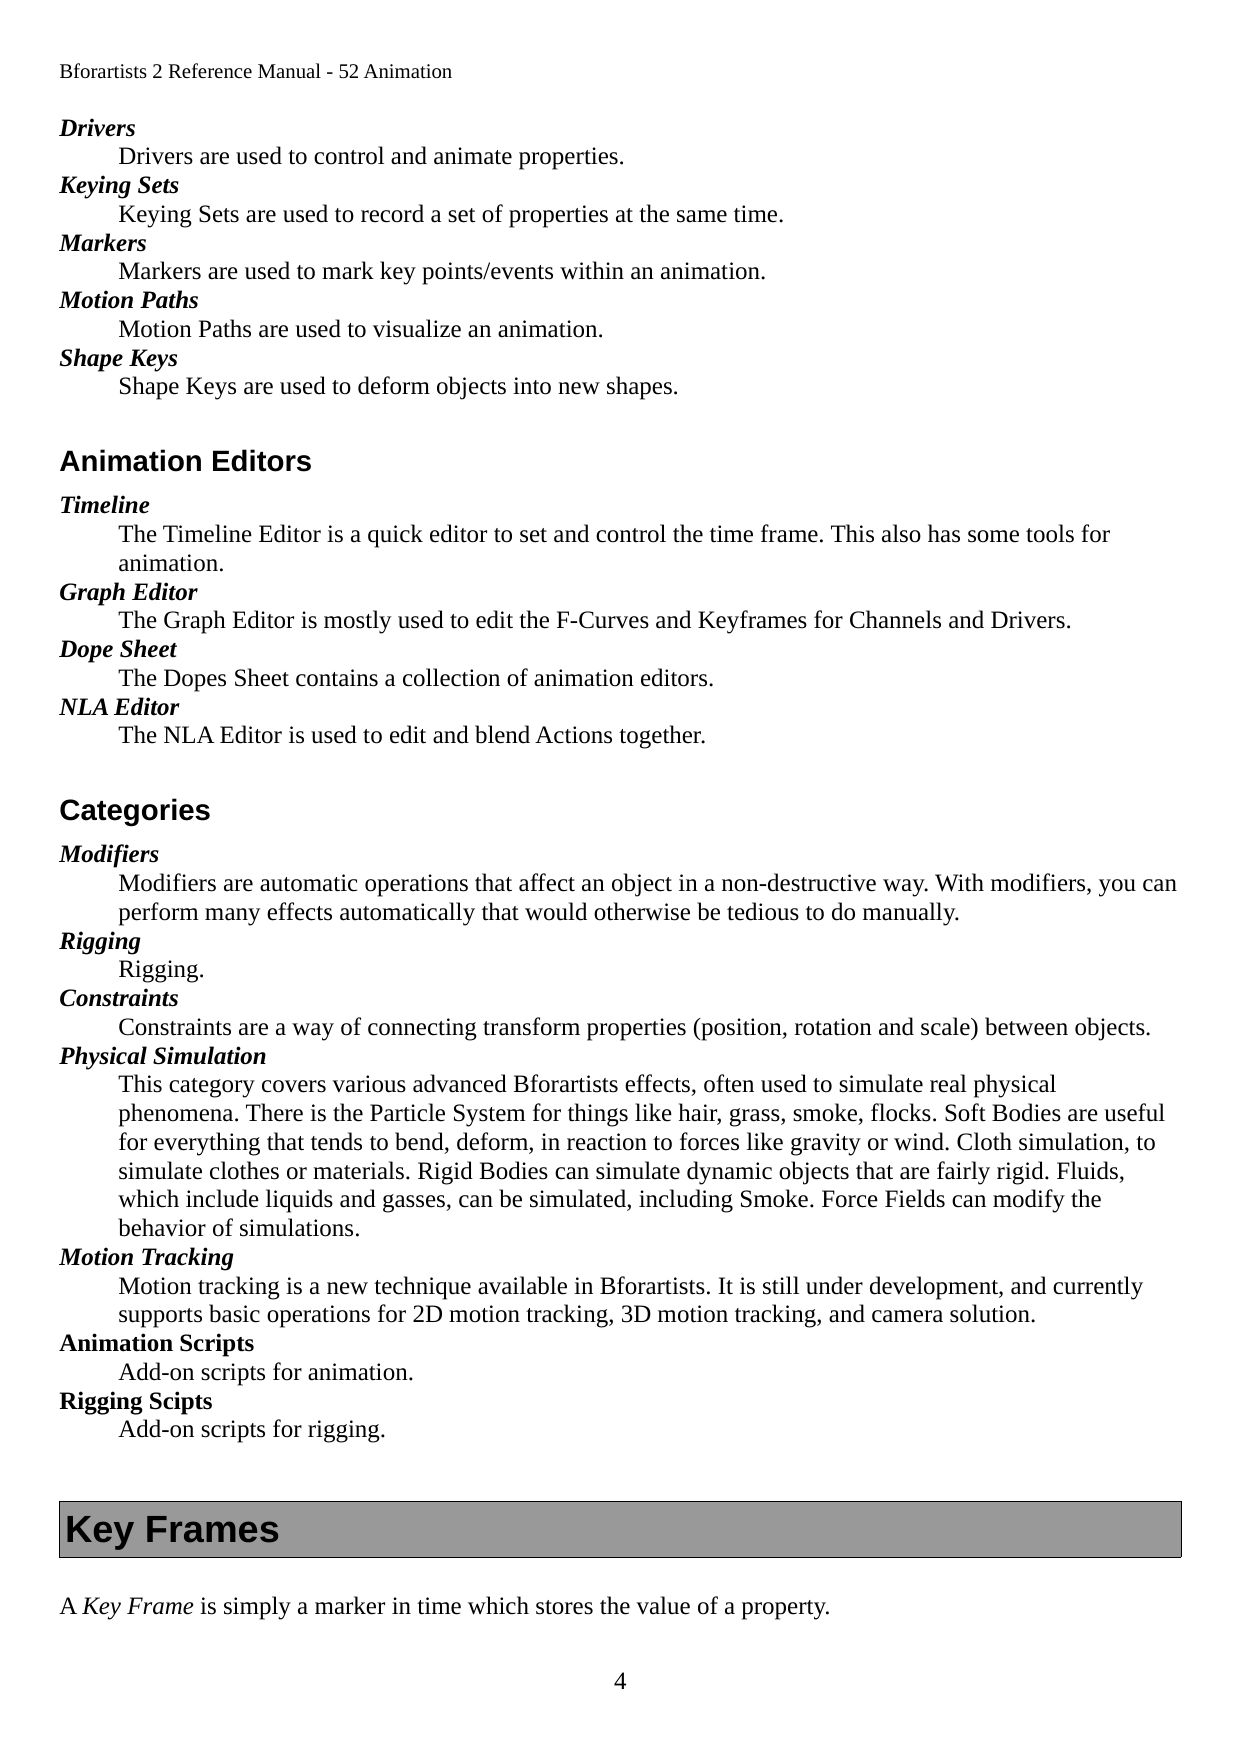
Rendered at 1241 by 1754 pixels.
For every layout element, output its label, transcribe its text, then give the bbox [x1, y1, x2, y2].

subtitle Modifiers [59, 839, 1181, 868]
list Drivers are used to control and animate properties. [118, 141, 1181, 170]
subtitle Shape Keys [59, 343, 1181, 371]
subtitle Constraints [59, 983, 1181, 1012]
list Rigging. [118, 954, 1181, 983]
list Modifiers are automatic operations that affect an object in a non-destructive way. With modifiers, you can perform many effects automatically that would otherwise be tedious to do manually. [118, 868, 1181, 926]
subtitle Drivers [59, 113, 1181, 141]
subtitle Timeline [59, 490, 1181, 519]
subtitle Categories [59, 793, 1181, 827]
subtitle Motion Tracking [59, 1242, 1181, 1271]
list Add-on scripts for animation. [118, 1357, 1181, 1386]
list Markers are used to mark key points/events within an animation. [118, 256, 1181, 285]
list Add-on scripts for rigging. [118, 1414, 1181, 1443]
subtitle Keying Sets [59, 170, 1181, 199]
subtitle Animation Scripts [59, 1328, 1181, 1357]
list The Graph Editor is mostly used to edit the F-Curves and Keyframes for Channels and Drivers. [118, 605, 1181, 634]
list This category covers various advanced Bforartists effects, often used to simulate real physical phenomena. There is the Particle System for things like hair, grass, smoke, flocks. Soft Bodies are useful for everything that tends to bend, deform, in reaction to forces like gravity or wind. Cloth simulation, to simulate clothes or materials. Rigid Bodies can simulate dynamic objects that are fairly rigid. Fluids, which include liquids and gasses, can be simulated, including Smoke. Force Fields can modify the behavior of simulations. [118, 1069, 1181, 1242]
subtitle Dope Sheet [59, 634, 1181, 663]
list Motion tracking is a new technique available in Bforartists. It is still under development, and currently supports basic operations for 2D motion tracking, 3D motion tracking, and camera solution. [118, 1271, 1181, 1328]
subtitle Rigging Scipts [59, 1386, 1181, 1414]
list Keying Sets are used to record a set of properties at the same time. [118, 199, 1181, 228]
list Constraints are a way of connecting transform properties (position, rotation and scale) between objects. [118, 1012, 1181, 1041]
subtitle Motion Paths [59, 285, 1181, 314]
subtitle Graph Editor [59, 577, 1181, 605]
subtitle Physical Simulation [59, 1041, 1181, 1069]
subtitle Rigging [59, 926, 1181, 954]
text A Key Frame is simply a marker in time which stores the value of a property. [59, 1591, 1181, 1620]
list The Timeline Editor is a quick editor to set and control the time frame. This also has some tools for animation. [118, 519, 1181, 577]
list The NLA Editor is used to edit and blend Actions together. [118, 720, 1181, 749]
subtitle Animation Editors [59, 444, 1181, 478]
subtitle Markers [59, 228, 1181, 256]
list Shape Keys are used to deform objects into new shapes. [118, 371, 1181, 400]
list The Dopes Sheet contains a collection of animation editors. [118, 663, 1181, 692]
subtitle NLA Editor [59, 692, 1181, 720]
list Motion Paths are used to visualize an animation. [118, 314, 1181, 343]
table_header Key Frames [60, 1502, 1181, 1557]
